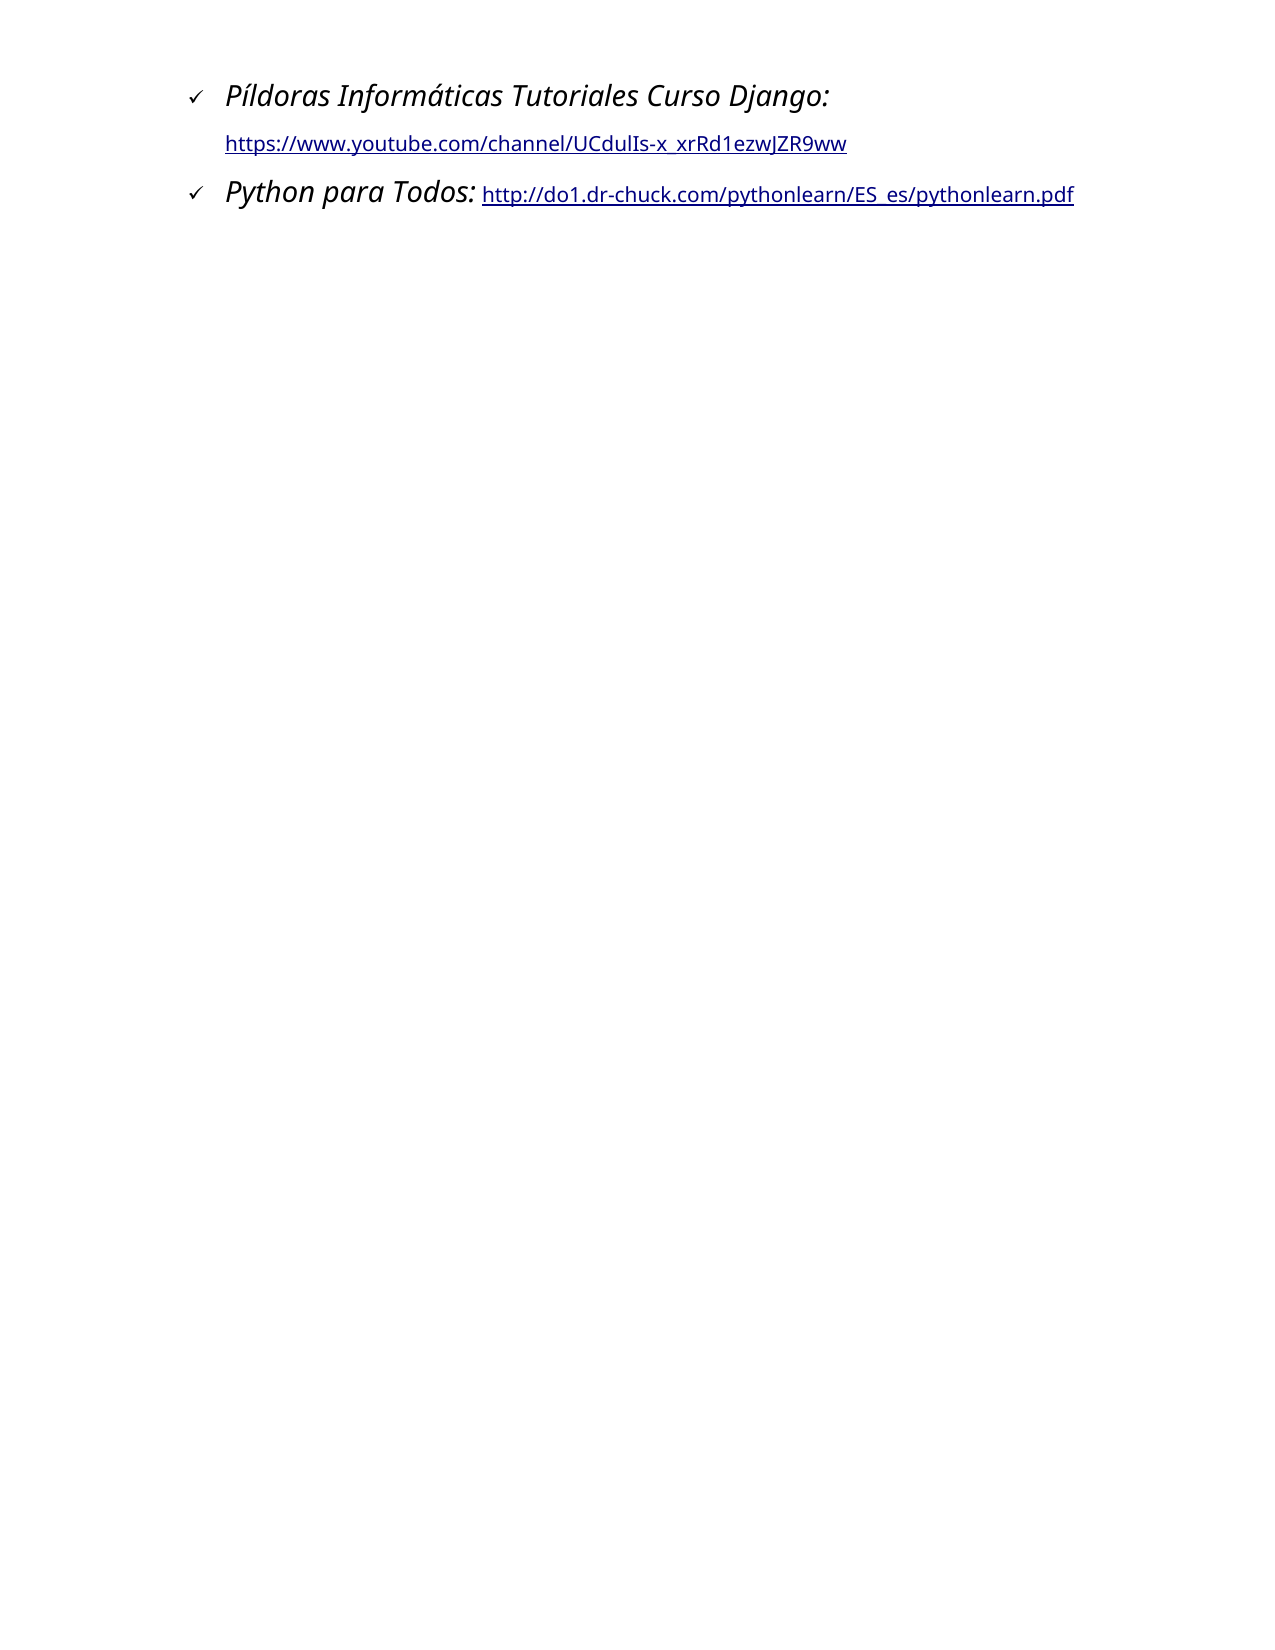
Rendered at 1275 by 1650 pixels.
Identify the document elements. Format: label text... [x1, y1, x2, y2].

list Píldoras Informáticas Tutoriales Curso Django: https://www.youtube.com/channel/UCdulIs-x_xrRd1ezwJZR9ww [187, 75, 1200, 157]
list Python para Todos: http://do1.dr-chuck.com/pythonlearn/ES_es/pythonlearn.pdf [187, 171, 1200, 211]
